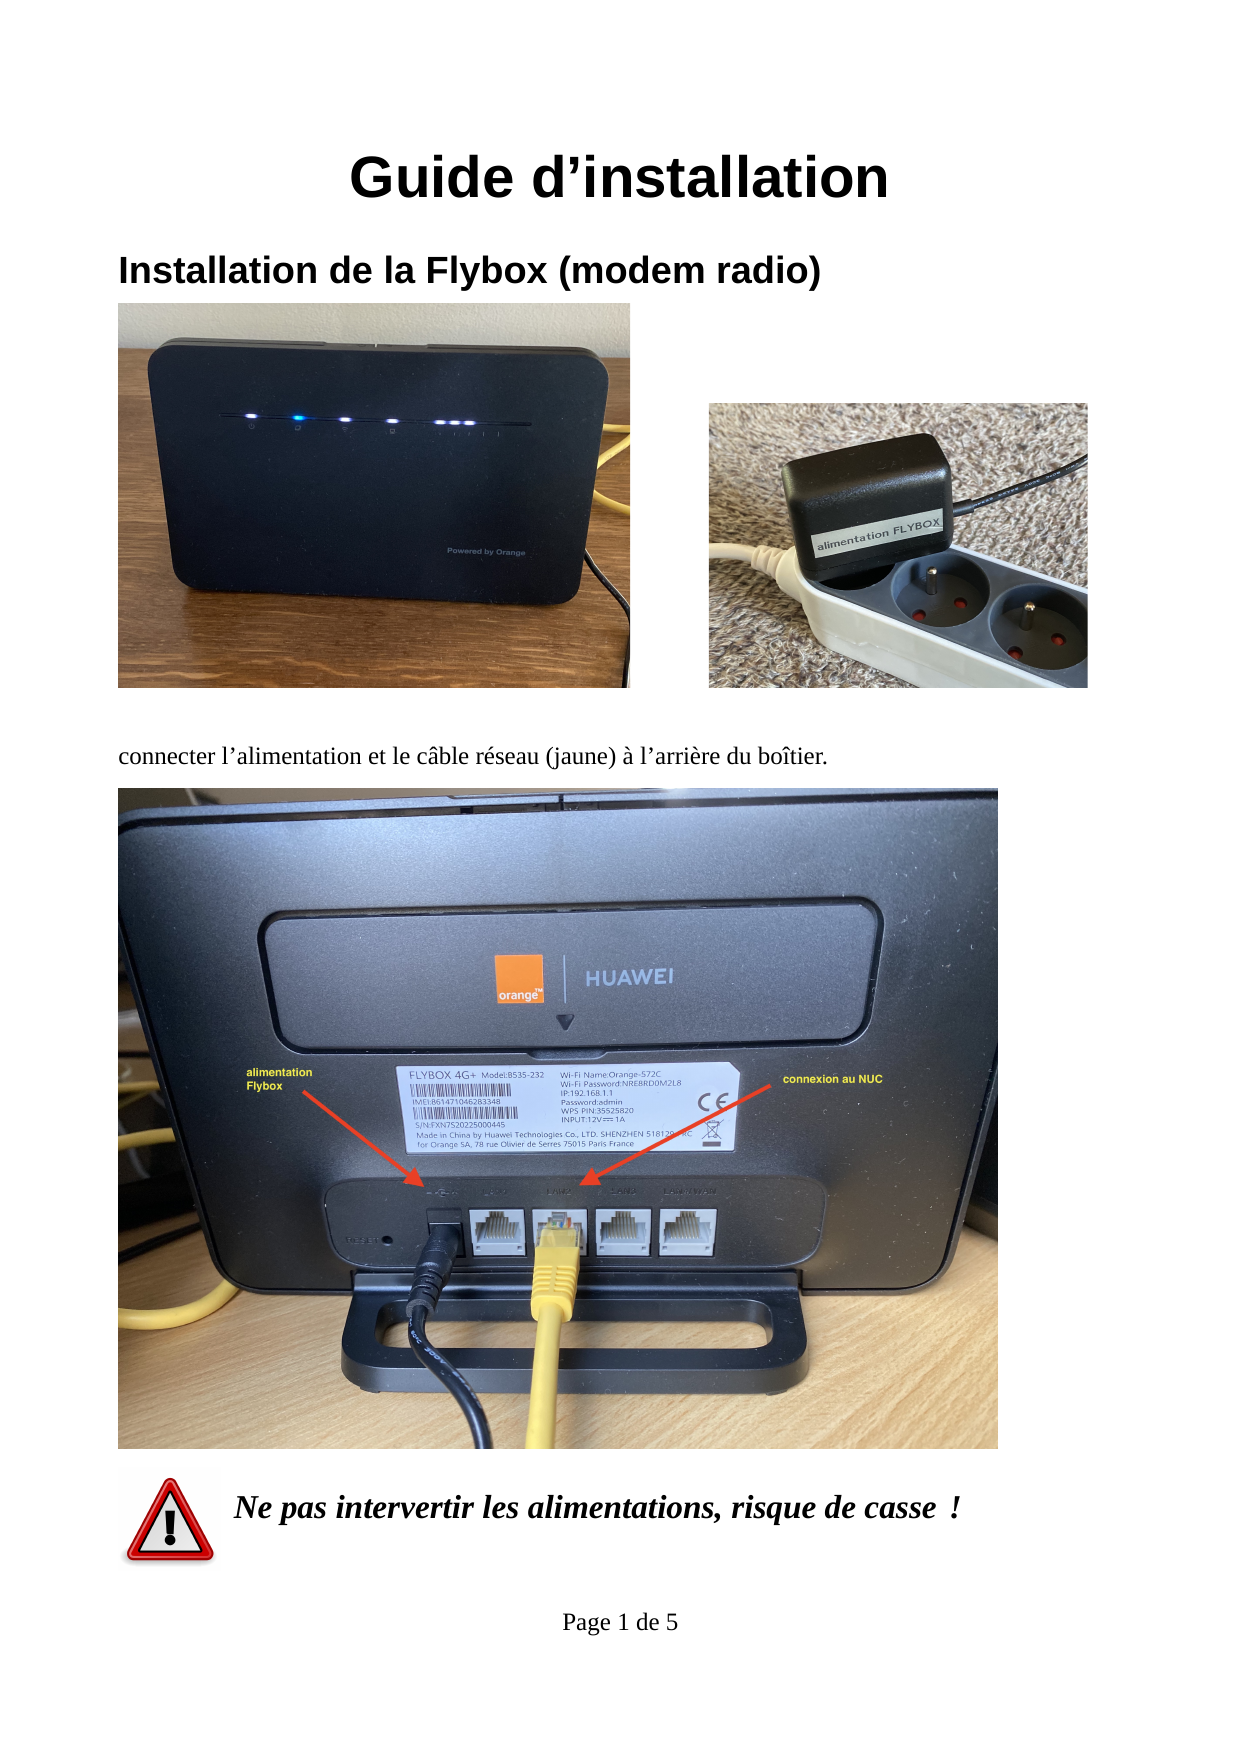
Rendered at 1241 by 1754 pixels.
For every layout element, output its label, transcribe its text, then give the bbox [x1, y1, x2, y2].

picture [118, 303, 631, 688]
subtitle Installation de la Flybox (modem radio) [118, 248, 1122, 291]
picture [118, 1467, 222, 1571]
picture [118, 788, 998, 1449]
picture [708, 403, 1088, 688]
text Ne pas intervertir les alimentations, risque de casse ! [222, 1467, 1122, 1570]
text connecter l’alimentation et le câble réseau (jaune) à l’arrière du boîtier. [118, 741, 1122, 770]
title Guide d’installation [118, 143, 1122, 210]
